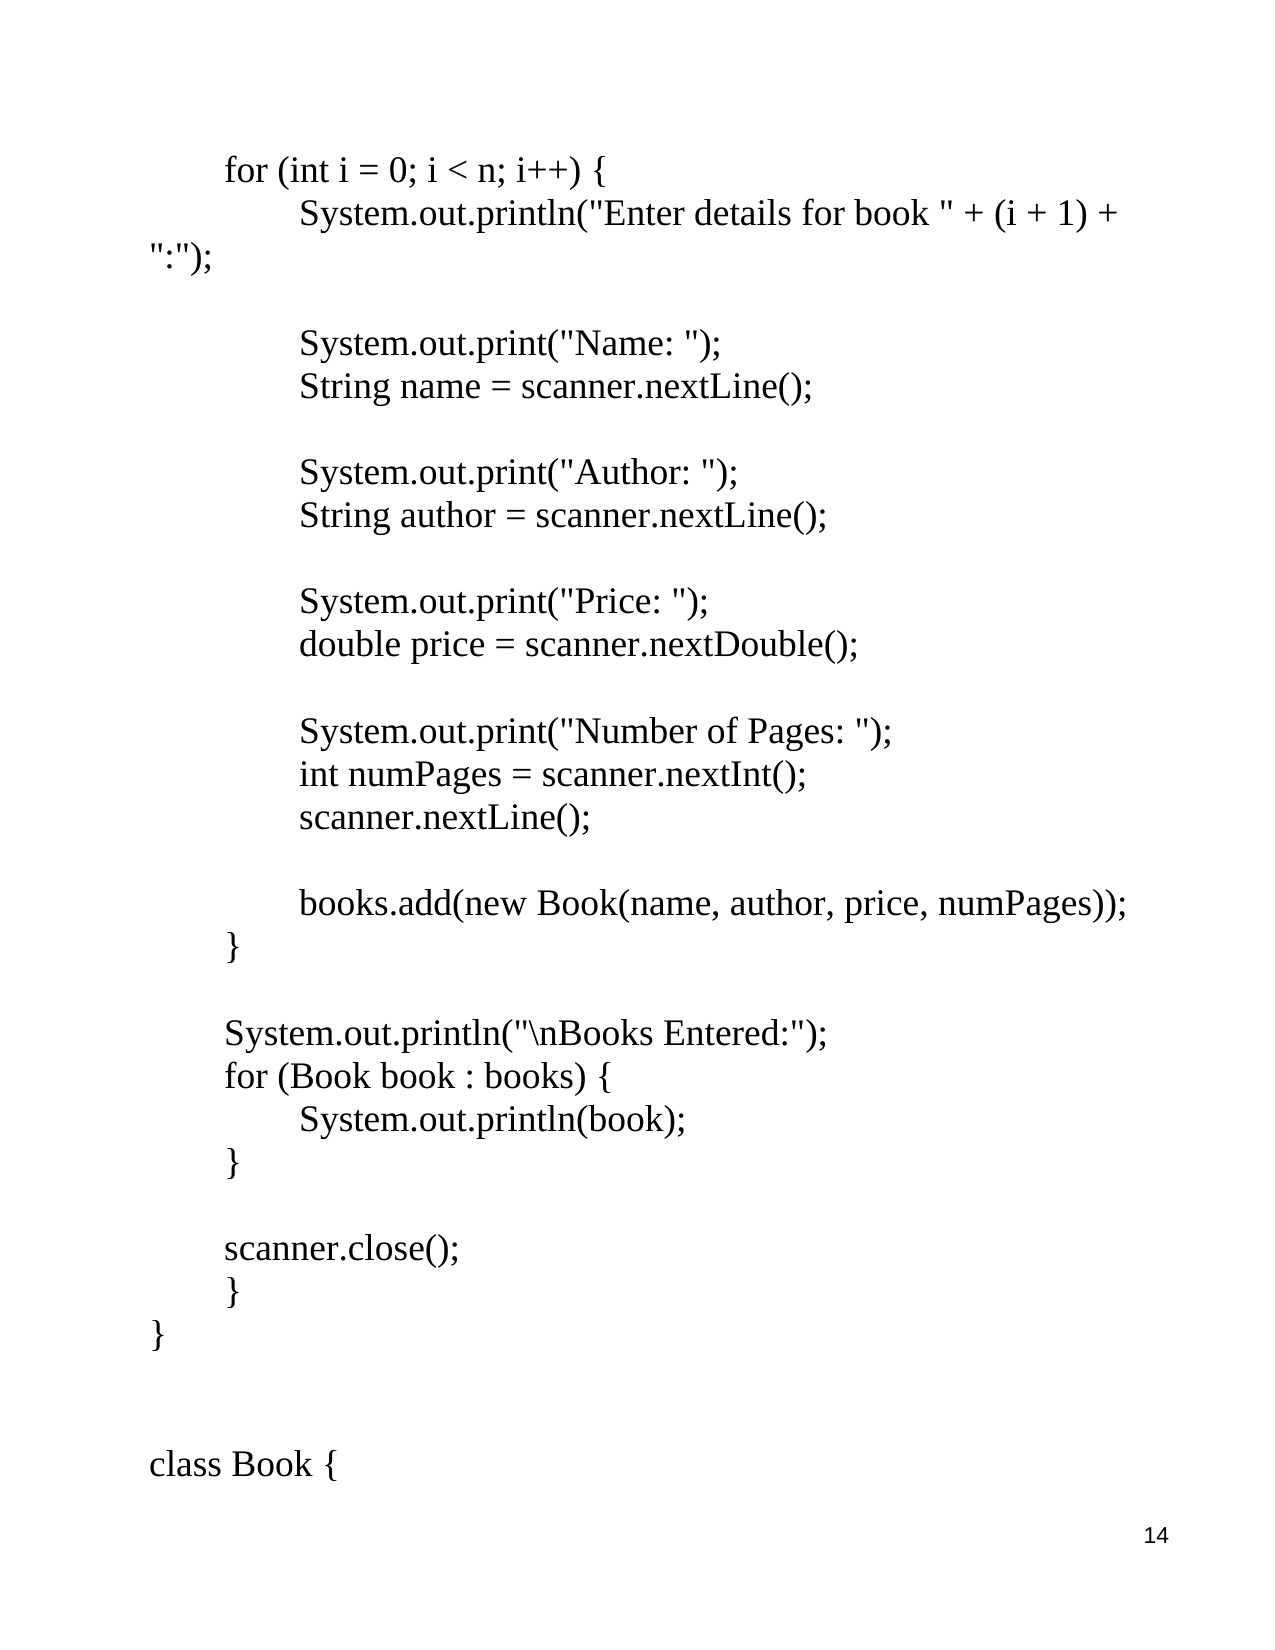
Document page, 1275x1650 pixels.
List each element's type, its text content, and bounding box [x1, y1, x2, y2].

text System.out.println(book); [149, 1096, 1169, 1139]
text int numPages = scanner.nextInt(); [149, 751, 1169, 794]
text System.out.print("Number of Pages: "); [149, 708, 1169, 751]
text books.add(new Book(name, author, price, numPages)); [149, 881, 1169, 924]
text scanner.close(); [149, 1226, 1169, 1269]
text System.out.println("Enter details for book " + (i + 1) + ":"); [149, 191, 1169, 277]
text String name = scanner.nextLine(); [149, 363, 1169, 406]
text for (int i = 0; i < n; i++) { [149, 147, 1169, 191]
text scanner.nextLine(); [149, 794, 1169, 837]
text System.out.print("Author: "); [149, 449, 1169, 492]
text System.out.print("Price: "); [149, 579, 1169, 622]
text } [149, 1139, 1169, 1182]
text System.out.print("Name: "); [149, 320, 1169, 363]
text for (Book book : books) { [149, 1053, 1169, 1096]
text } [149, 924, 1169, 967]
text System.out.println("\nBooks Entered:"); [149, 1010, 1169, 1053]
text } [149, 1312, 1169, 1355]
text class Book { [149, 1441, 1169, 1484]
text String author = scanner.nextLine(); [149, 492, 1169, 536]
text } [149, 1269, 1169, 1312]
text double price = scanner.nextDouble(); [149, 622, 1169, 665]
